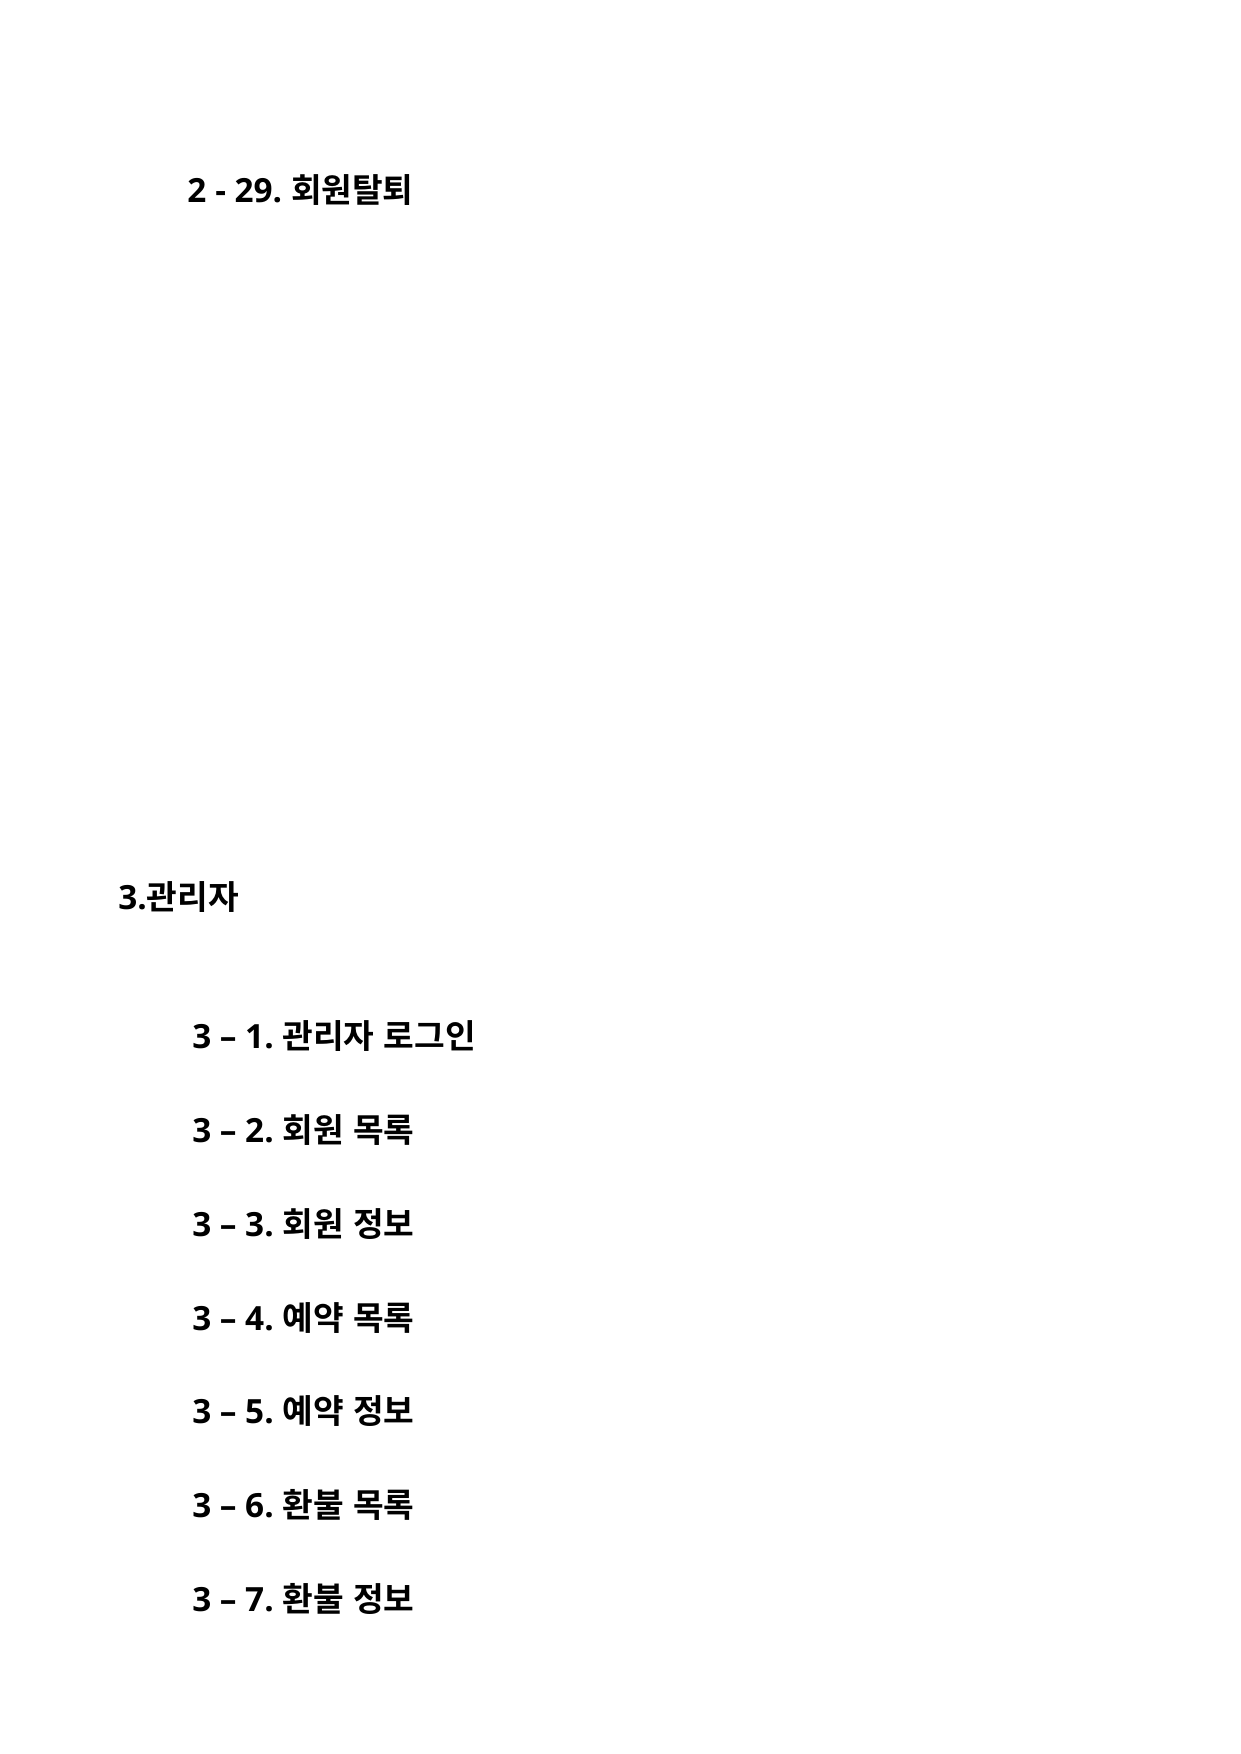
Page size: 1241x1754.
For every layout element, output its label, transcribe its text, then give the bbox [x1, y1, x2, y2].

text 3 – 2. 회원 목록 [118, 1104, 1122, 1152]
text 2 - 29. 회원탈퇴 [118, 163, 1122, 212]
text 3.관리자 [118, 871, 1122, 919]
text 3 – 7. 환불 정보 [118, 1573, 1122, 1621]
text 3 – 4. 예약 목록 [118, 1291, 1122, 1340]
text 3 – 5. 예약 정보 [118, 1385, 1122, 1434]
text 3 – 1. 관리자 로그인 [118, 1010, 1122, 1058]
text 3 – 6. 환불 목록 [118, 1479, 1122, 1527]
text 3 – 3. 회원 정보 [118, 1197, 1122, 1246]
